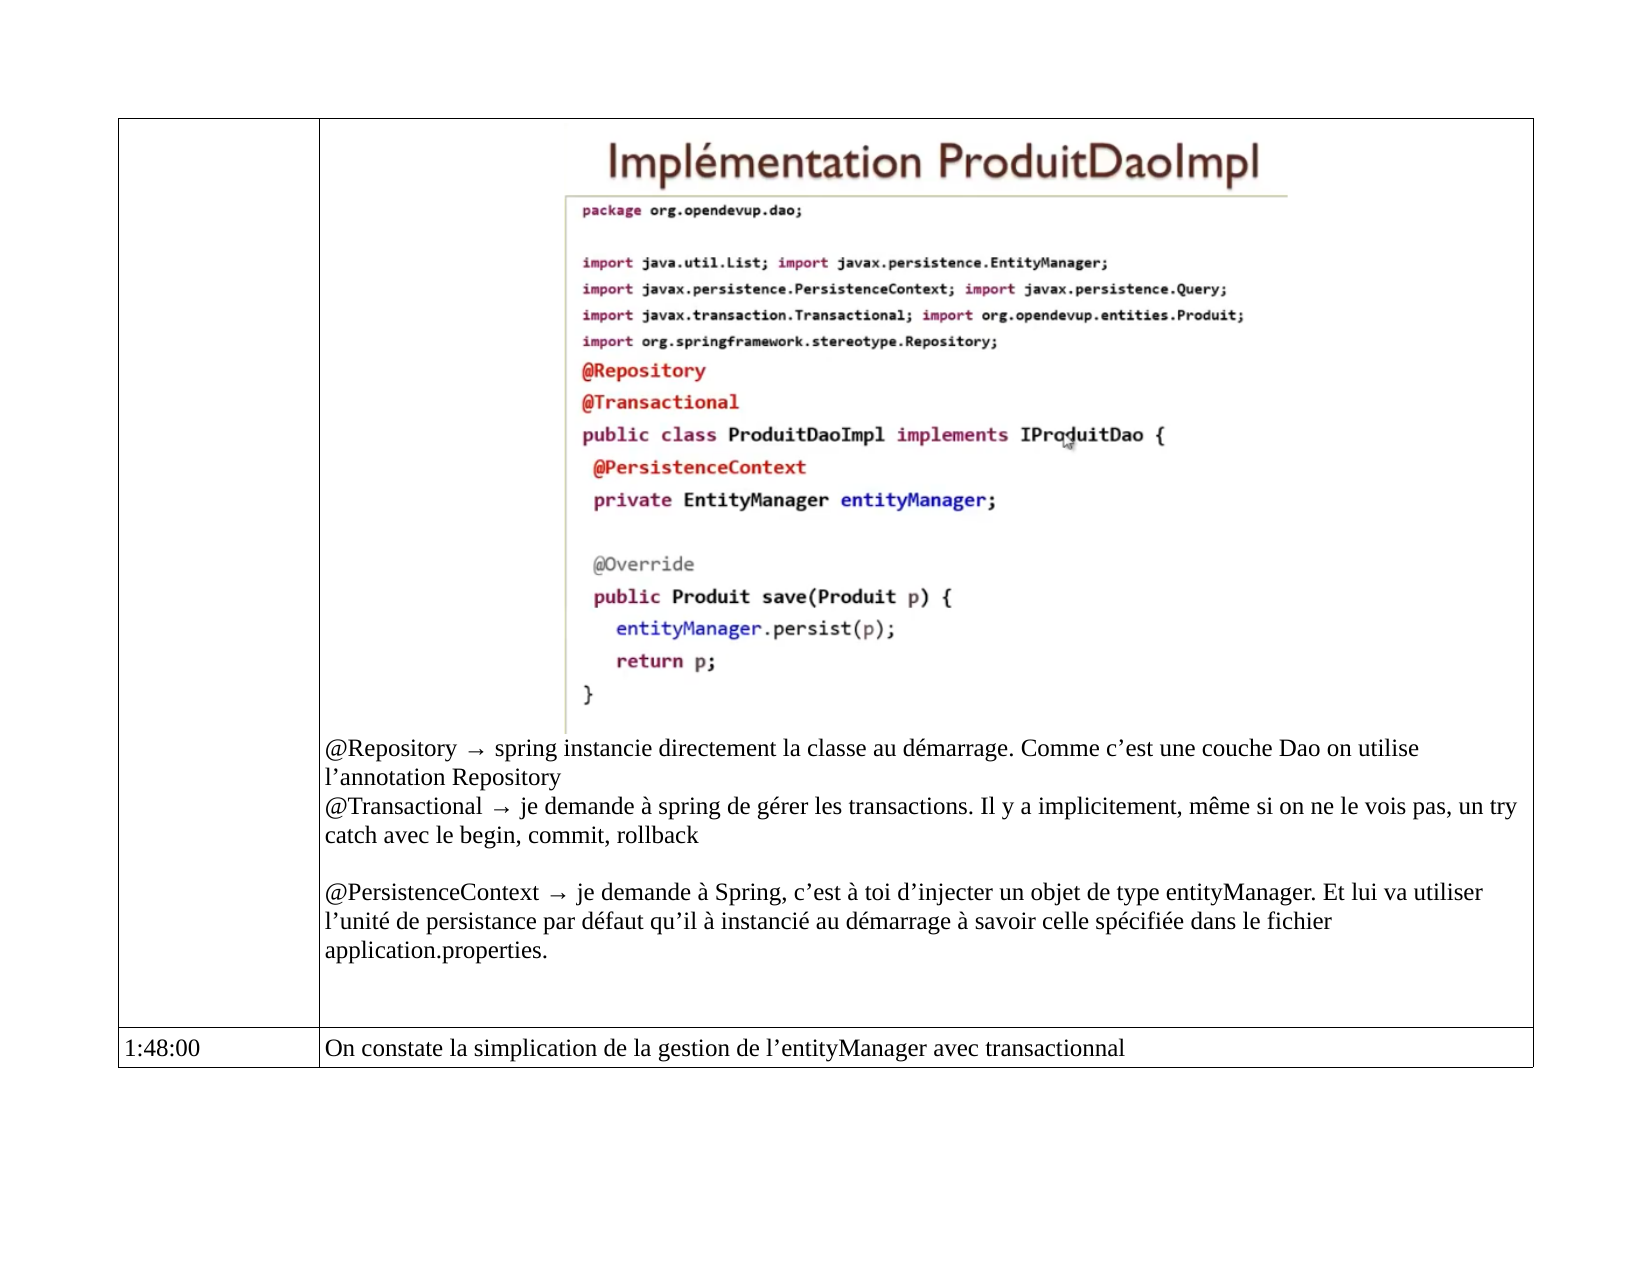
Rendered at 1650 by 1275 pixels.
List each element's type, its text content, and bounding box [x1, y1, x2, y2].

table_cell [119, 119, 319, 1027]
table_cell @Repository → spring instancie directement la classe au démarrage. Comme c’est une couche Dao on utilise l’annotation Repository @Transactional → je demande à spring de gérer les transactions. Il y a implicitement, même si on ne le vois pas, un try catch avec le begin, commit, rollback @PersistenceContext → je demande à Spring, c’est à toi d’injecter un objet de type entityManager. Et lui va utiliser l’unité de persistance par défaut qu’il à instancié au démarrage à savoir celle spécifiée dans le fichier application.properties. [320, 119, 1533, 1027]
table_cell 1:48:00 [119, 1028, 319, 1067]
table_cell On constate la simplication de la gestion de l’entityManager avec transactionnal [320, 1028, 1533, 1067]
picture [563, 123, 1288, 734]
